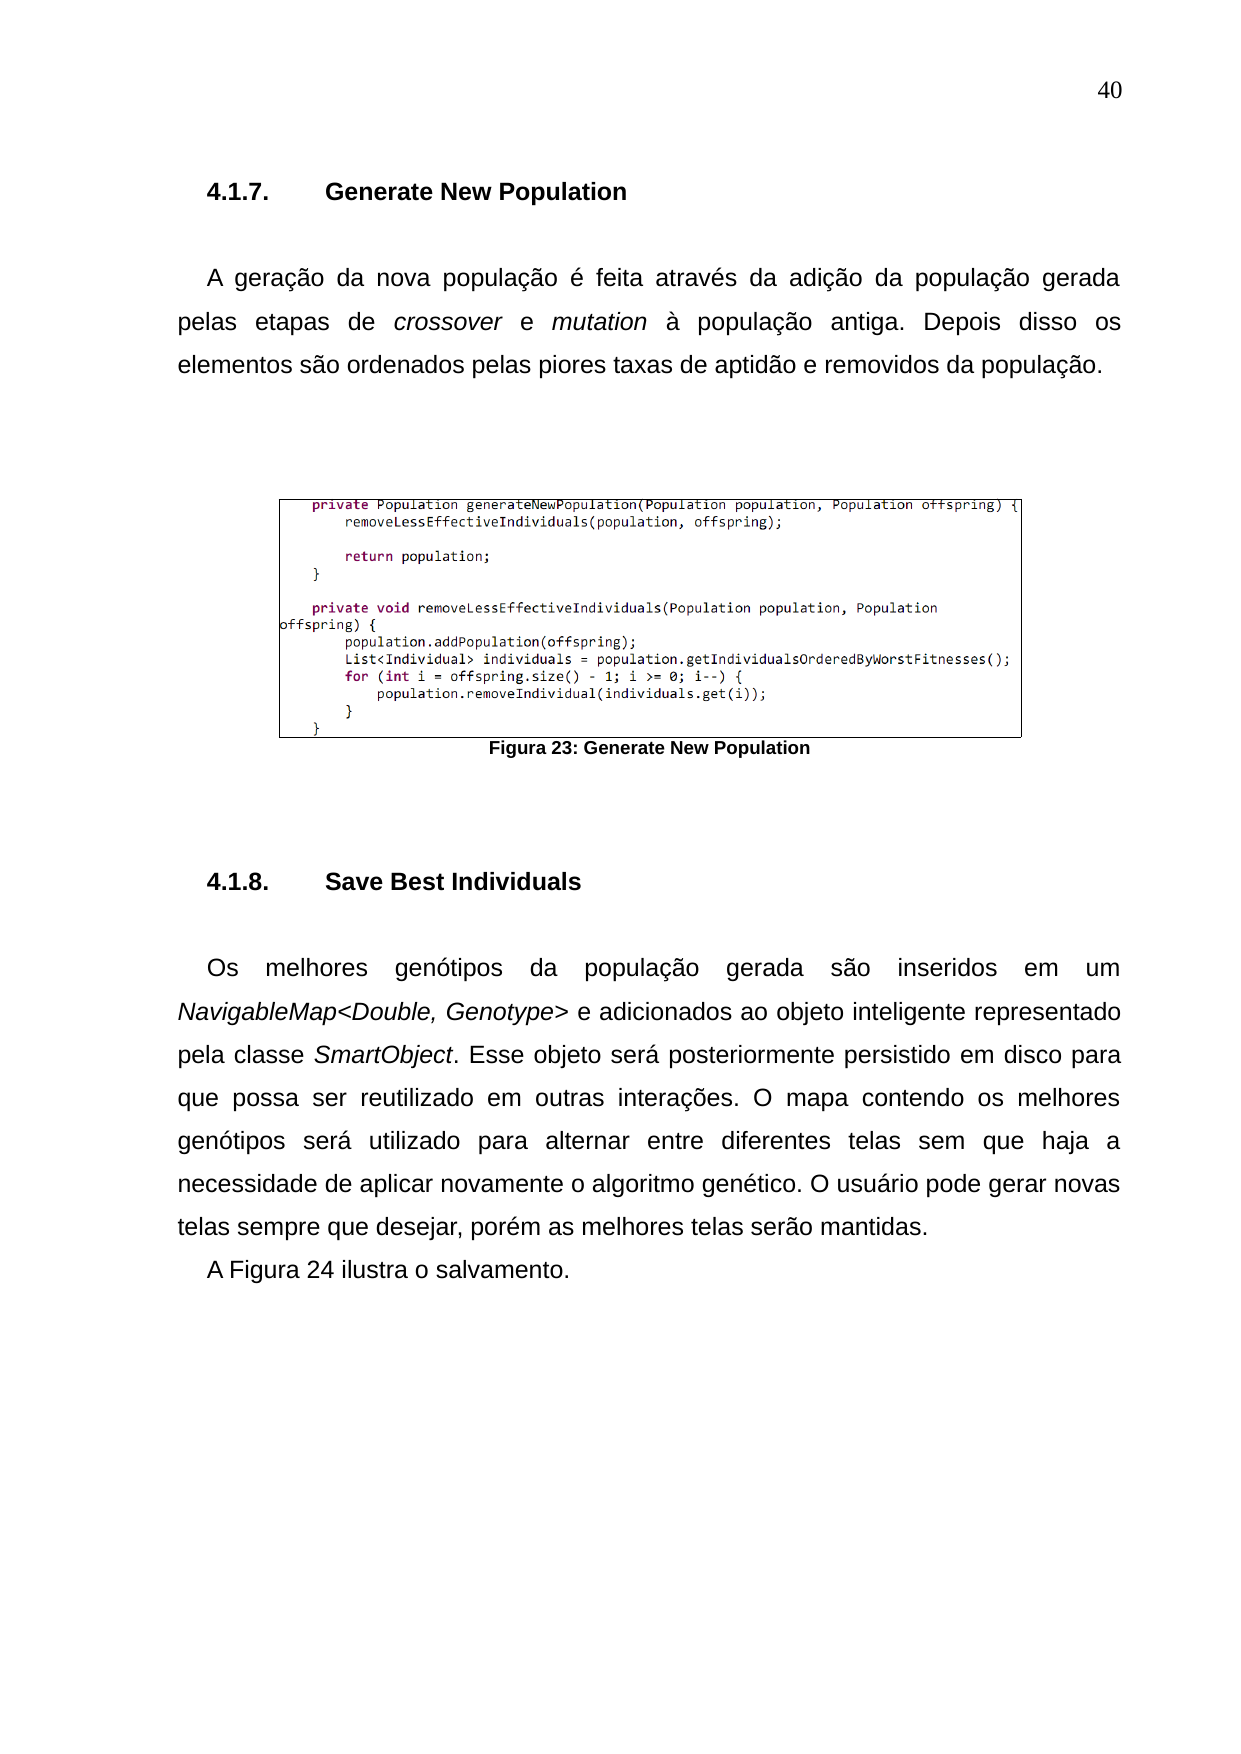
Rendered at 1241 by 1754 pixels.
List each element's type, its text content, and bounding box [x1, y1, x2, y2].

text A geração da nova população é feita através da adição da população gerada pelas etapas de crossover e mutation à população antiga. Depois disso os elementos são ordenados pelas piores taxas de aptidão e removidos da população. [177, 263, 1122, 378]
list Generate New Population [177, 177, 1122, 206]
text Os melhores genótipos da população gerada são inseridos em um NavigableMap<Double, Genotype> e adicionados ao objeto inteligente representado pela classe SmartObject. Esse objeto será posteriormente persistido em disco para que possa ser reutilizado em outras interações. O mapa contendo os melhores genótipos será utilizado para alternar entre diferentes telas sem que haja a necessidade de aplicar novamente o algoritmo genético. O usuário pode gerar novas telas sempre que desejar, porém as melhores telas serão mantidas. [177, 953, 1122, 1241]
picture [280, 500, 1021, 737]
text A Figura 24 ilustra o salvamento. [177, 1255, 1122, 1284]
list Save Best Individuals [177, 867, 1122, 896]
text Figura 23: Generate New Population [278, 737, 1021, 758]
